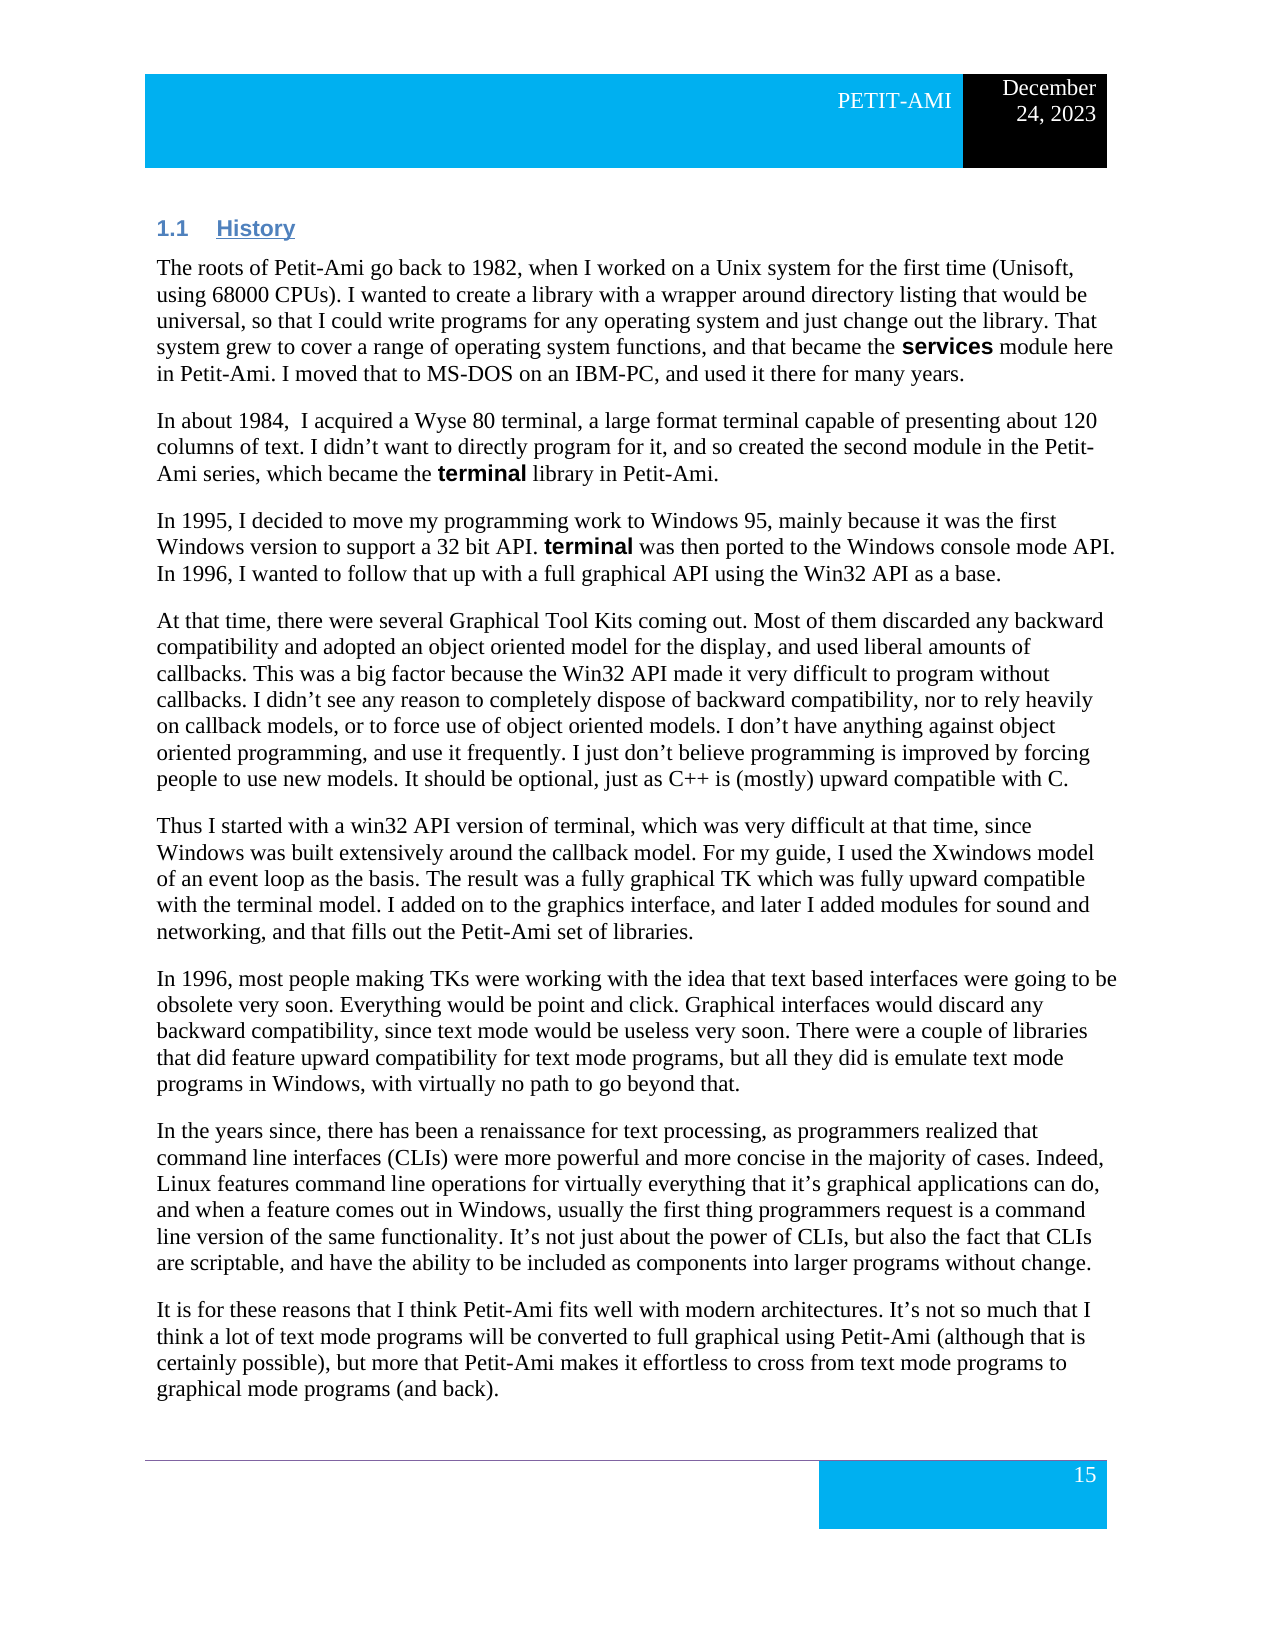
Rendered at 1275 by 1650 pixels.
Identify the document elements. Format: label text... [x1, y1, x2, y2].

text Thus I started with a win32 API version of terminal, which was very difficult at that time, since Windows was built extensively around the callback model. For my guide, I used the Xwindows model of an event loop as the basis. The result was a fully graphical TK which was fully upward compatible with the terminal model. I added on to the graphics interface, and later I added modules for sound and networking, and that fills out the Petit-Ami set of libraries. [156, 812, 1118, 944]
text In 1996, most people making TKs were working with the idea that text based interfaces were going to be obsolete very soon. Everything would be point and click. Graphical interfaces would discard any backward compatibility, since text mode would be useless very soon. There were a couple of libraries that did feature upward compatibility for text mode programs, but all they did is emulate text mode programs in Windows, with virtually no path to go beyond that. [156, 965, 1118, 1097]
text In 1995, I decided to move my programming work to Windows 95, mainly because it was the first Windows version to support a 32 bit API. terminal was then ported to the Windows console mode API. In 1996, I wanted to follow that up with a full graphical API using the Win32 API as a base. [156, 507, 1118, 586]
text At that time, there were several Graphical Tool Kits coming out. Most of them discarded any backward compatibility and adopted an object oriented model for the display, and used liberal amounts of callbacks. This was a big factor because the Win32 API made it very difficult to program without callbacks. I didn’t see any reason to completely dispose of backward compatibility, nor to rely heavily on callback models, or to force use of object oriented models. I don’t have anything against object oriented programming, and use it frequently. I just don’t believe programming is improved by forcing people to use new models. It should be optional, just as C++ is (mostly) upward compatible with C. [156, 607, 1118, 791]
text In the years since, there has been a renaissance for text processing, as programmers realized that command line interfaces (CLIs) were more powerful and more concise in the majority of cases. Indeed, Linux features command line operations for virtually everything that it’s graphical applications can do, and when a feature comes out in Windows, usually the first thing programmers request is a command line version of the same functionality. It’s not just about the power of CLIs, but also the fact that CLIs are scriptable, and have the ability to be included as components into larger programs without change. [156, 1117, 1118, 1276]
text It is for these reasons that I think Petit-Ami fits well with modern architectures. It’s not so much that I think a lot of text mode programs will be converted to full graphical using Petit-Ami (although that is certainly possible), but more that Petit-Ami makes it effortless to cross from text mode programs to graphical mode programs (and back). [156, 1296, 1118, 1402]
text In about 1984, I acquired a Wyse 80 terminal, a large format terminal capable of presenting about 120 columns of text. I didn’t want to directly program for it, and so created the second module in the Petit-Ami series, which became the terminal library in Petit-Ami. [156, 407, 1118, 486]
subtitle History [156, 215, 1118, 242]
text The roots of Petit-Ami go back to 1982, when I worked on a Unix system for the first time (Unisoft, using 68000 CPUs). I wanted to create a library with a wrapper around directory listing that would be universal, so that I could write programs for any operating system and just change out the library. That system grew to cover a range of operating system functions, and that became the services module here in Petit-Ami. I moved that to MS-DOS on an IBM-PC, and used it there for many years. [156, 254, 1118, 386]
